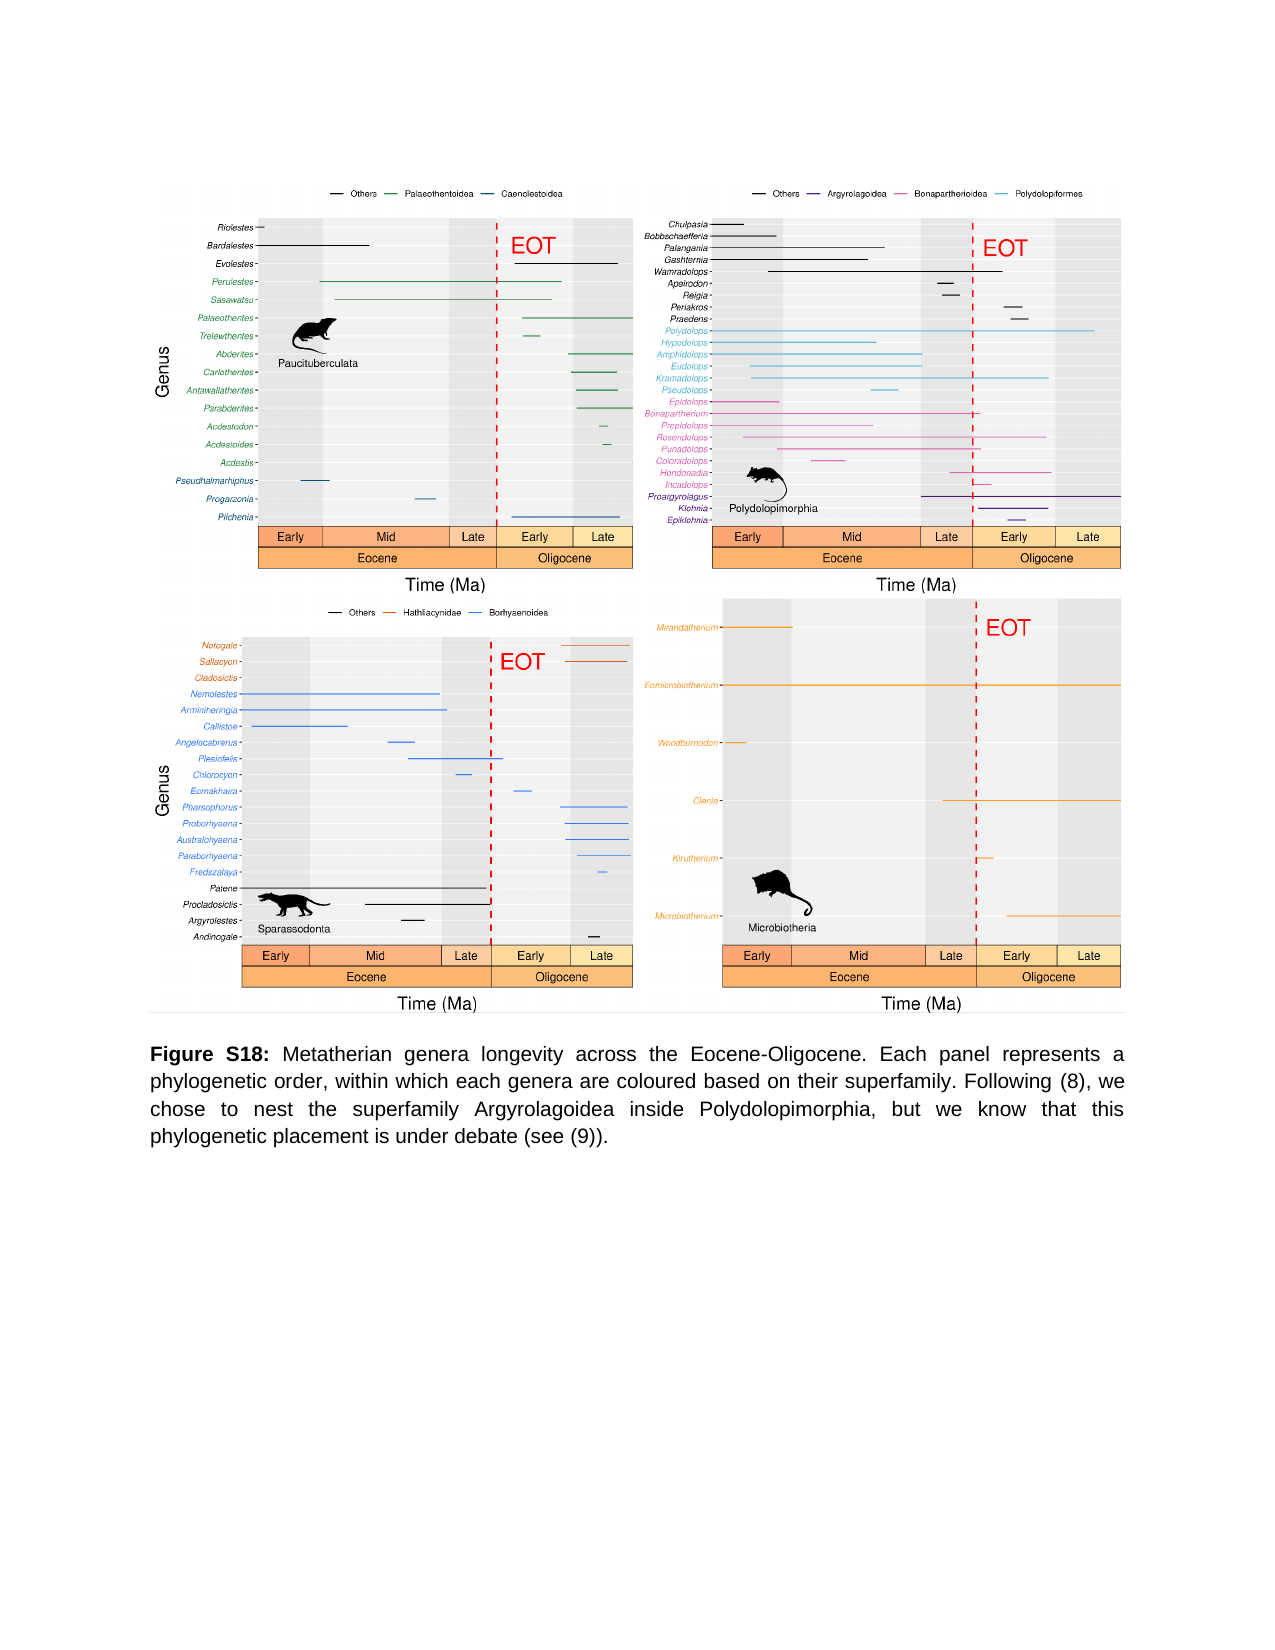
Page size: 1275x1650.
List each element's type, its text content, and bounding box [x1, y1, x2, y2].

picture [150, 175, 1125, 1013]
text Figure S18: Metatherian genera longevity across the Eocene-Oligocene. Each panel represents a phylogenetic order, within which each genera are coloured based on their superfamily. Following (8), we chose to nest the superfamily Argyrolagoidea inside Polydolopimorphia, but we know that this phylogenetic placement is under debate (see (9)). [150, 1041, 1125, 1148]
